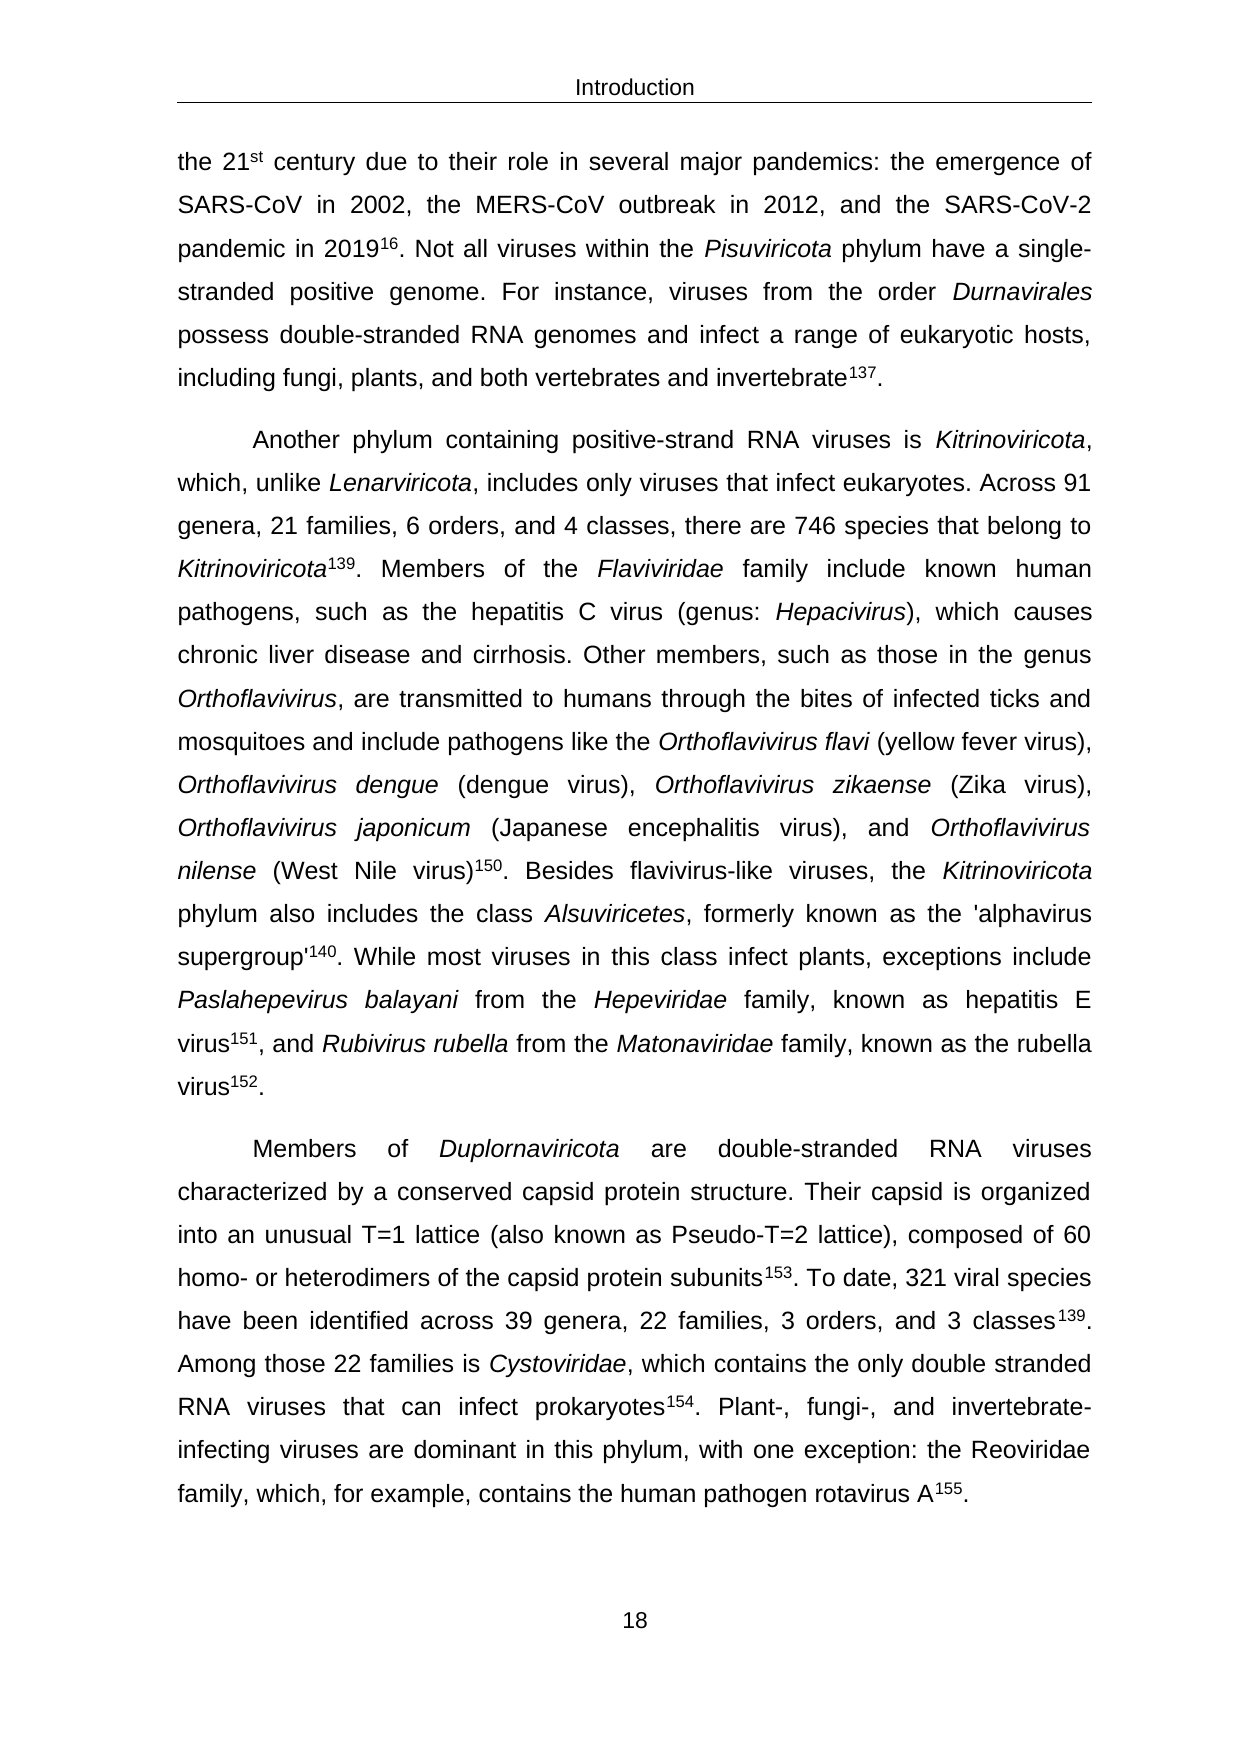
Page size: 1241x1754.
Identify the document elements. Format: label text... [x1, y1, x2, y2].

text Another phylum containing positive-strand RNA viruses is Kitrinoviricota, which, unlike Lenarviricota, includes only viruses that infect eukaryotes. Across 91 genera, 21 families, 6 orders, and 4 classes, there are 746 species that belong to Kitrinoviricota139. Members of the Flaviviridae family include known human pathogens, such as the hepatitis C virus (genus: Hepacivirus), which causes chronic liver disease and cirrhosis. Other members, such as those in the genus Orthoflavivirus, are transmitted to humans through the bites of infected ticks and mosquitoes and include pathogens like the Orthoflavivirus flavi (yellow fever virus), Orthoflavivirus dengue (dengue virus), Orthoflavivirus zikaense (Zika virus), Orthoflavivirus japonicum (Japanese encephalitis virus), and Orthoflavivirus nilense (West Nile virus)150. Besides flavivirus-like viruses, the Kitrinoviricota phylum also includes the class Alsuviricetes, formerly known as the 'alphavirus supergroup'140. While most viruses in this class infect plants, exceptions include Paslahepevirus balayani from the Hepeviridae family, known as hepatitis E virus151, and Rubivirus rubella from the Matonaviridae family, known as the rubella virus152. [177, 425, 1092, 1101]
text Members of Duplornaviricota are double-stranded RNA viruses characterized by a conserved capsid protein structure. Their capsid is organized into an unusual T=1 lattice (also known as Pseudo-T=2 lattice), composed of 60 homo- or heterodimers of the capsid protein subunits153. To date, 321 viral species have been identified across 39 genera, 22 families, 3 orders, and 3 classes139. Among those 22 families is Cystoviridae, which contains the only double stranded RNA viruses that can infect prokaryotes154. Plant-, fungi-, and invertebrate-infecting viruses are dominant in this phylum, with one exception: the Reoviridae family, which, for example, contains the human pathogen rotavirus A155. [177, 1134, 1092, 1507]
text the 21st century due to their role in several major pandemics: the emergence of SARS-CoV in 2002, the MERS-CoV outbreak in 2012, and the SARS-CoV-2 pandemic in 201916. Not all viruses within the Pisuviricota phylum have a single-stranded positive genome. For instance, viruses from the order Durnavirales possess double-stranded RNA genomes and infect a range of eukaryotic hosts, including fungi, plants, and both vertebrates and invertebrate137. [177, 147, 1092, 392]
